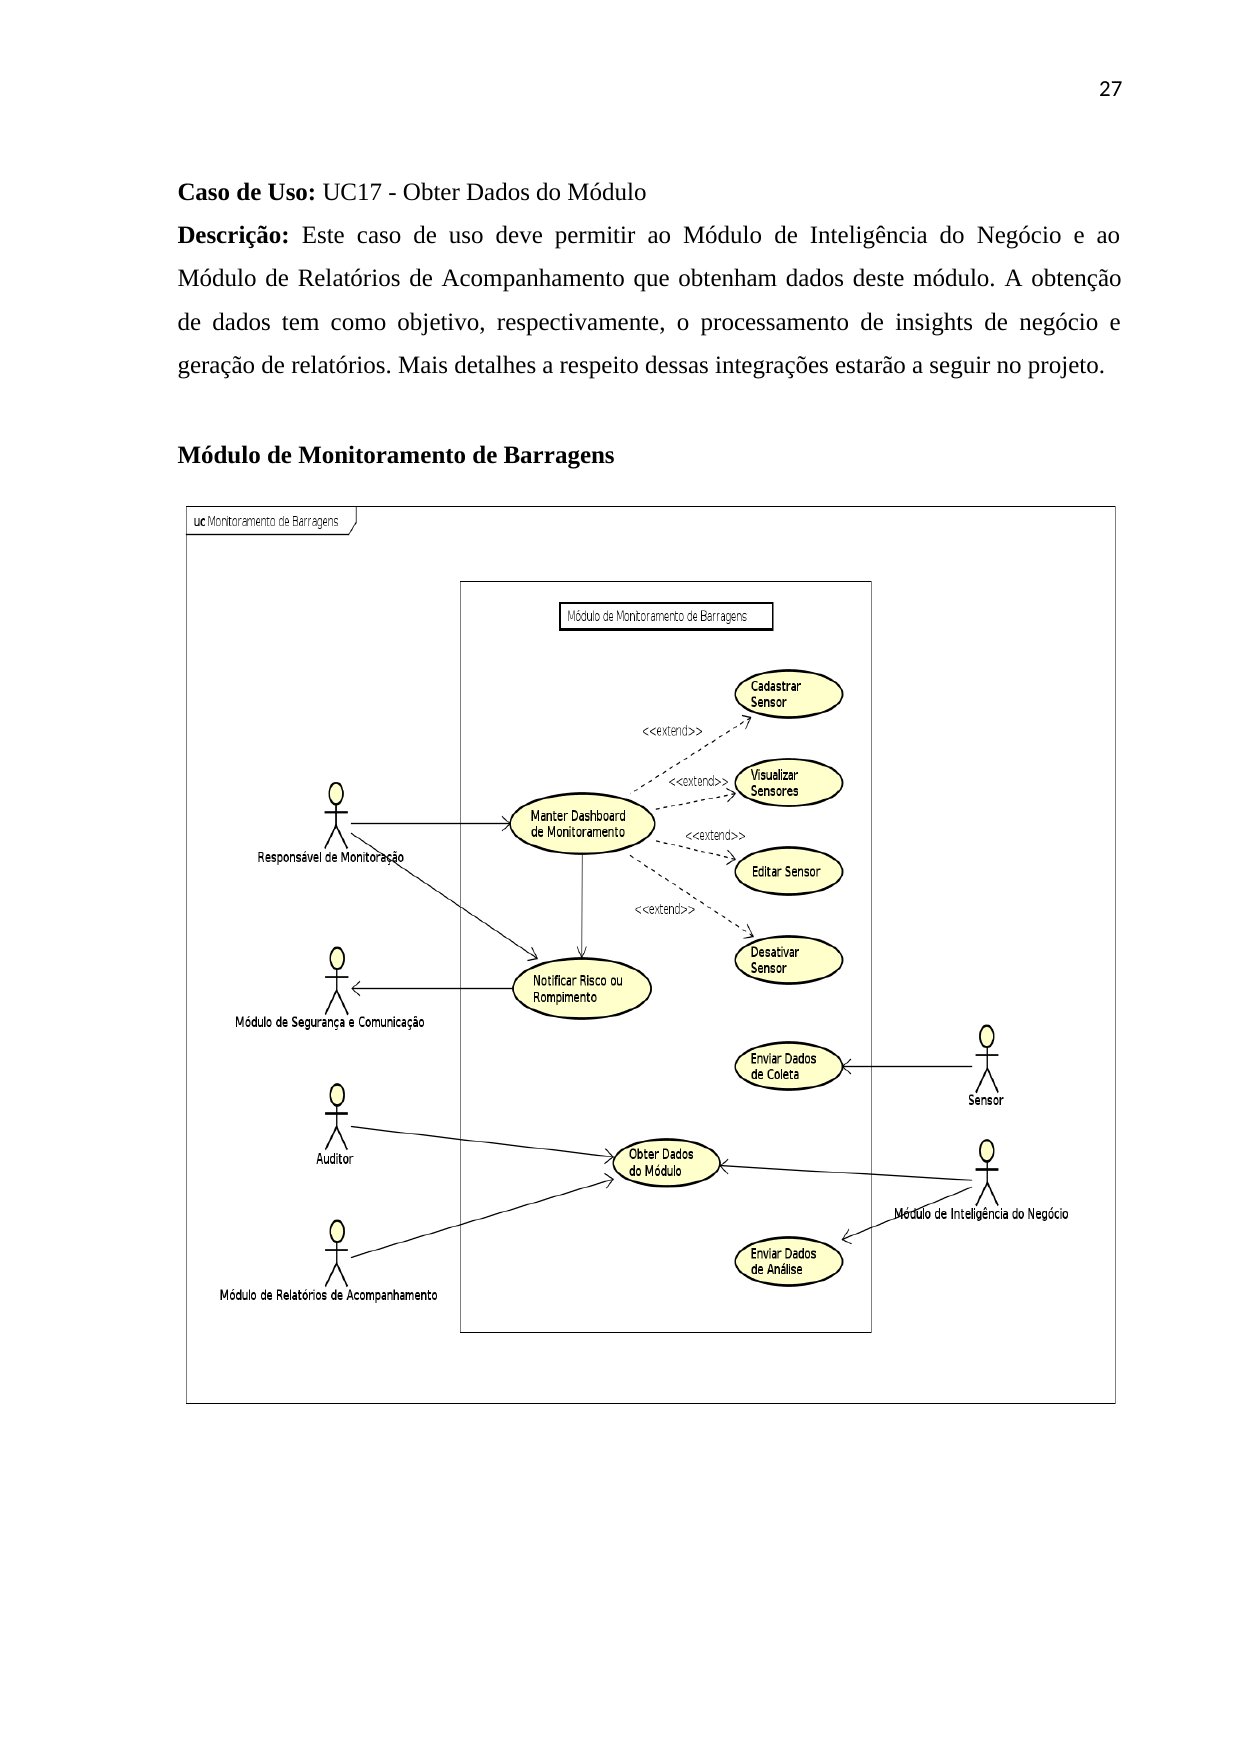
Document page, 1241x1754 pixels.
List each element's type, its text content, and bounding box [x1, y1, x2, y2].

text Descrição: Este caso de uso deve permitir ao Módulo de Inteligência do Negócio e ao Módulo de Relatórios de Acompanhamento que obtenham dados deste módulo. A obtenção de dados tem como objetivo, respectivamente, o processamento de insights de negócio e geração de relatórios. Mais detalhes a respeito dessas integrações estarão a seguir no projeto. [177, 220, 1122, 378]
picture [178, 494, 1121, 1413]
text Caso de Uso: UC17 - Obter Dados do Módulo [177, 177, 1122, 206]
text Módulo de Monitoramento de Barragens [177, 440, 1122, 469]
